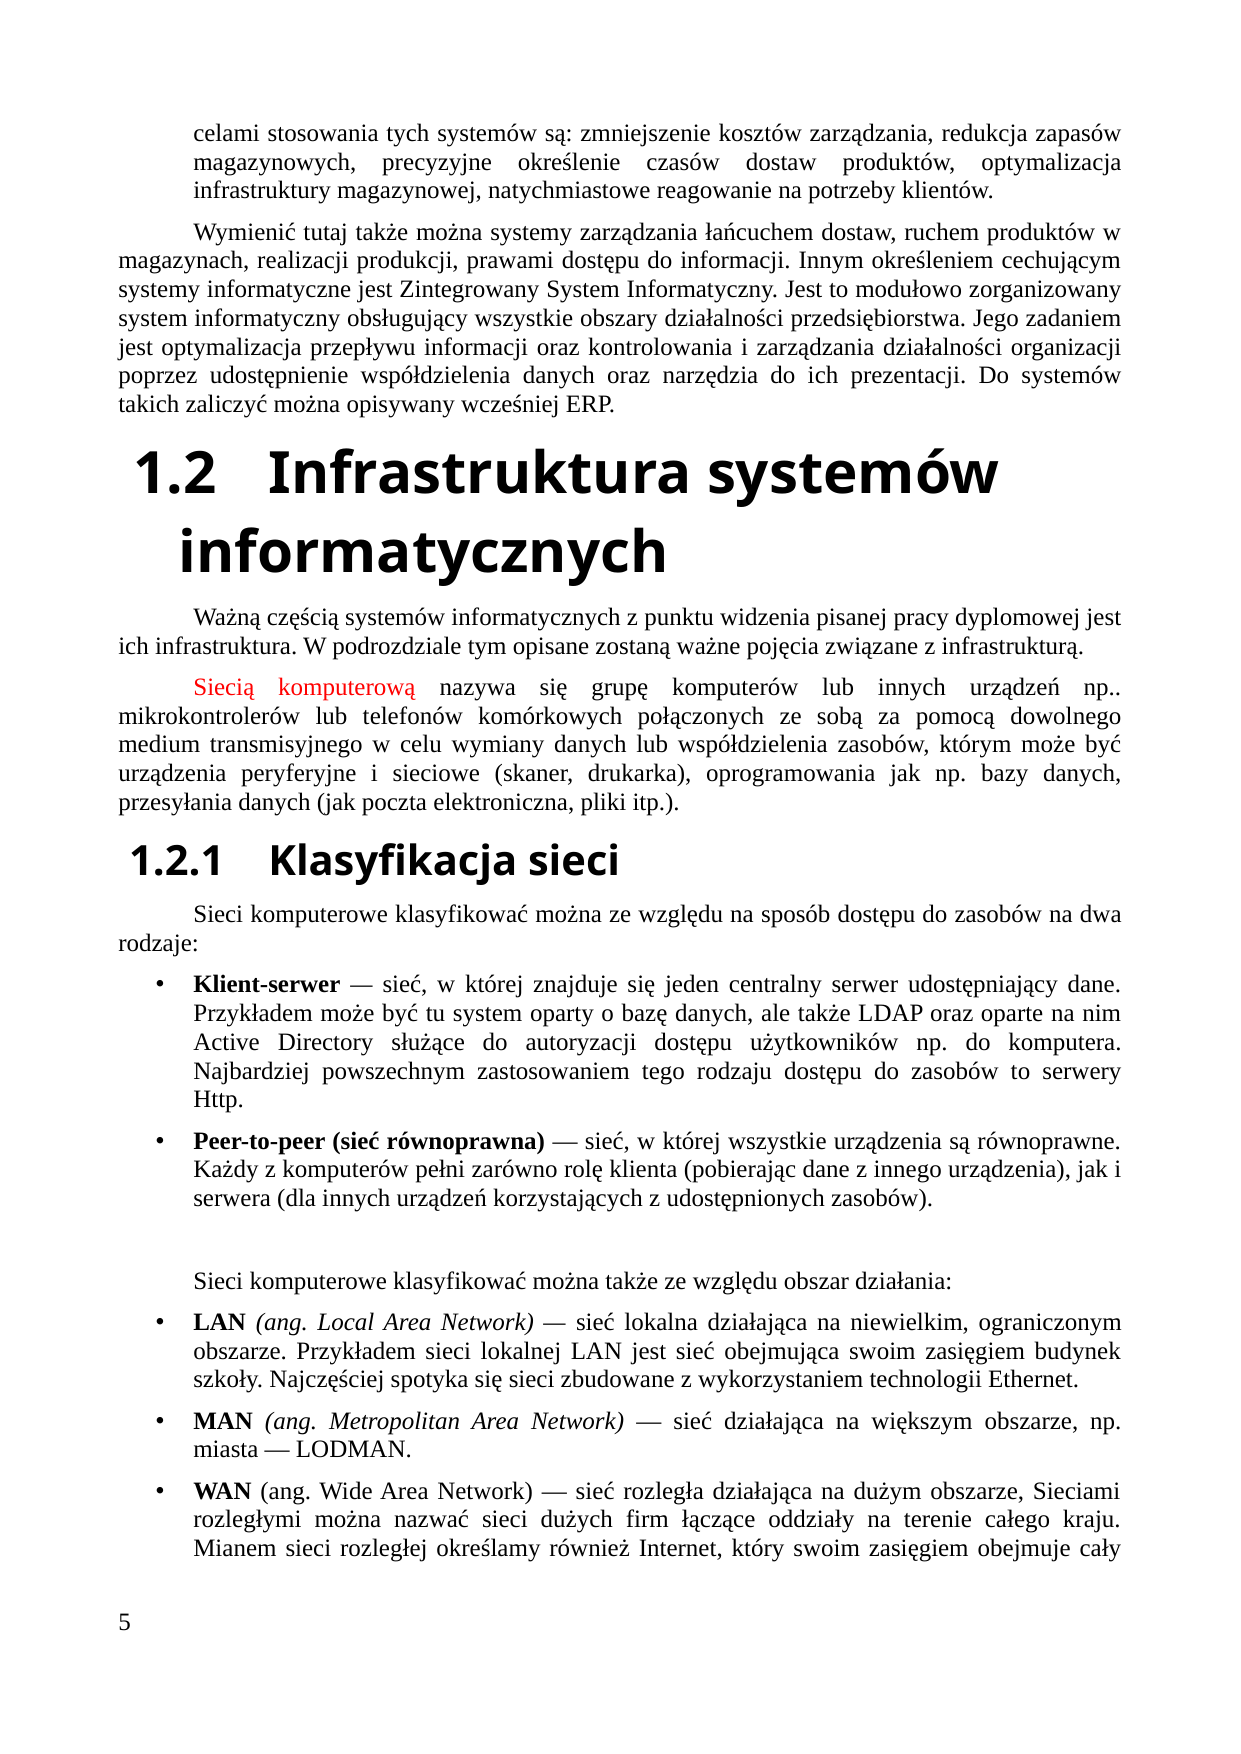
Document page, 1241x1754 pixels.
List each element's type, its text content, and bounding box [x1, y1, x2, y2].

text Wymienić tutaj także można systemy zarządzania łańcuchem dostaw, ruchem produktów w magazynach, realizacji produkcji, prawami dostępu do informacji. Innym określeniem cechującym systemy informatyczne jest Zintegrowany System Informatyczny. Jest to modułowo zorganizowany system informatyczny obsługujący wszystkie obszary działalności przedsiębiorstwa. Jego zadaniem jest optymalizacja przepływu informacji oraz kontrolowania i zarządzania działalności organizacji poprzez udostępnienie współdzielenia danych oraz narzędzia do ich prezentacji. Do systemów takich zaliczyć można opisywany wcześniej ERP. [118, 217, 1122, 418]
list LAN (ang. Local Area Network) — sieć lokalna działająca na niewielkim, ograniczonym obszarze. Przykładem sieci lokalnej LAN jest sieć obejmująca swoim zasięgiem budynek szkoły. Najczęściej spotyka się sieci zbudowane z wykorzystaniem technologii Ethernet. [156, 1307, 1122, 1393]
text Siecią komputerową nazywa się grupę komputerów lub innych urządzeń np.. mikrokontrolerów lub telefonów komórkowych połączonych ze sobą za pomocą dowolnego medium transmisyjnego w celu wymiany danych lub współdzielenia zasobów, którym może być urządzenia peryferyjne i sieciowe (skaner, drukarka), oprogramowania jak np. bazy danych, przesyłania danych (jak poczta elektroniczna, pliki itp.). [118, 672, 1122, 816]
list celami stosowania tych systemów są: zmniejszenie kosztów zarządzania, redukcja zapasów magazynowych, precyzyjne określenie czasów dostaw produktów, optymalizacja infrastruktury magazynowej, natychmiastowe reagowanie na potrzeby klientów. [156, 118, 1122, 204]
text Sieci komputerowe klasyfikować można ze względu na sposób dostępu do zasobów na dwa rodzaje: [118, 899, 1122, 957]
list MAN (ang. Metropolitan Area Network) — sieć działająca na większym obszarze, np. miasta — LODMAN. [156, 1406, 1122, 1463]
list Peer-to-peer (sieć równoprawna) — sieć, w której wszystkie urządzenia są równoprawne. Każdy z komputerów pełni zarówno rolę klienta (pobierając dane z innego urządzenia), jak i serwera (dla innych urządzeń korzystających z udostępnionych zasobów). [156, 1126, 1122, 1212]
subtitle Klasyfikacja sieci [118, 830, 1122, 887]
list Klient-serwer — sieć, w której znajduje się jeden centralny serwer udostępniający dane. Przykładem może być tu system oparty o bazę danych, ale także LDAP oraz oparte na nim Active Directory służące do autoryzacji dostępu użytkowników np. do komputera. Najbardziej powszechnym zastosowaniem tego rodzaju dostępu do zasobów to serwery Http. [156, 969, 1122, 1113]
text Ważną częścią systemów informatycznych z punktu widzenia pisanej pracy dyplomowej jest ich infrastruktura. W podrozdziale tym opisane zostaną ważne pojęcia związane z infrastrukturą. [118, 602, 1122, 659]
text Sieci komputerowe klasyfikować można także ze względu obszar działania: [118, 1266, 1122, 1294]
subtitle Infrastruktura systemów informatycznych [118, 431, 1122, 589]
list WAN (ang. Wide Area Network) — sieć rozległa działająca na dużym obszarze, Sieciami rozległymi można nazwać sieci dużych firm łączące oddziały na terenie całego kraju. Mianem sieci rozległej określamy również Internet, który swoim zasięgiem obejmuje cały [156, 1476, 1122, 1562]
